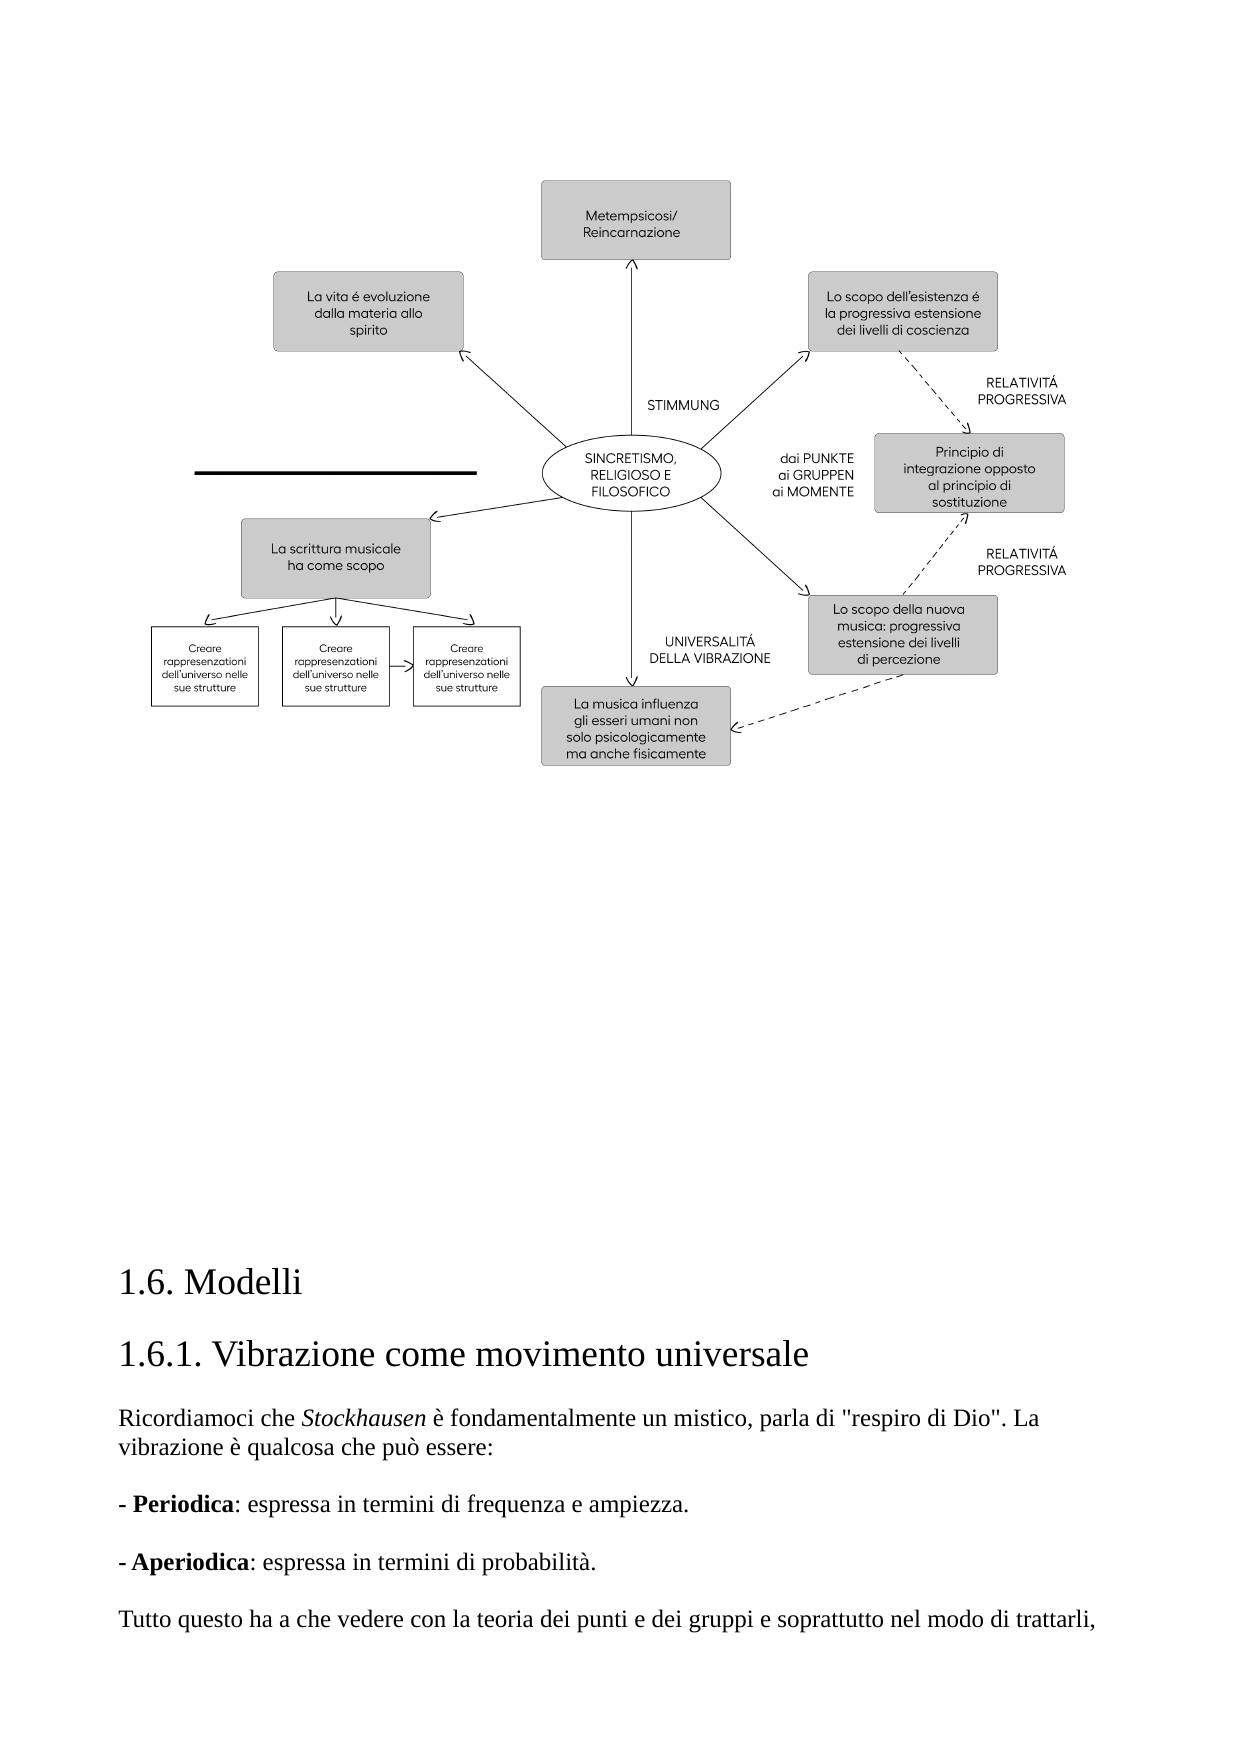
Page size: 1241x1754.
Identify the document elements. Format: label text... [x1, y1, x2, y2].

text 1.6.1. Vibrazione come movimento universale [118, 1331, 1122, 1374]
text Ricordiamoci che Stockhausen è fondamentalmente un mistico, parla di "respiro di Dio". La vibrazione è qualcosa che può essere: - Periodica: espressa in termini di frequenza e ampiezza. - Aperiodica: espressa in termini di probabilità. Tutto questo ha a che vedere con la teoria dei punti e dei gruppi e soprattutto nel modo di trattarli, [118, 1403, 1122, 1633]
text 1.6. Modelli [118, 1259, 1122, 1302]
picture [118, 118, 1123, 828]
